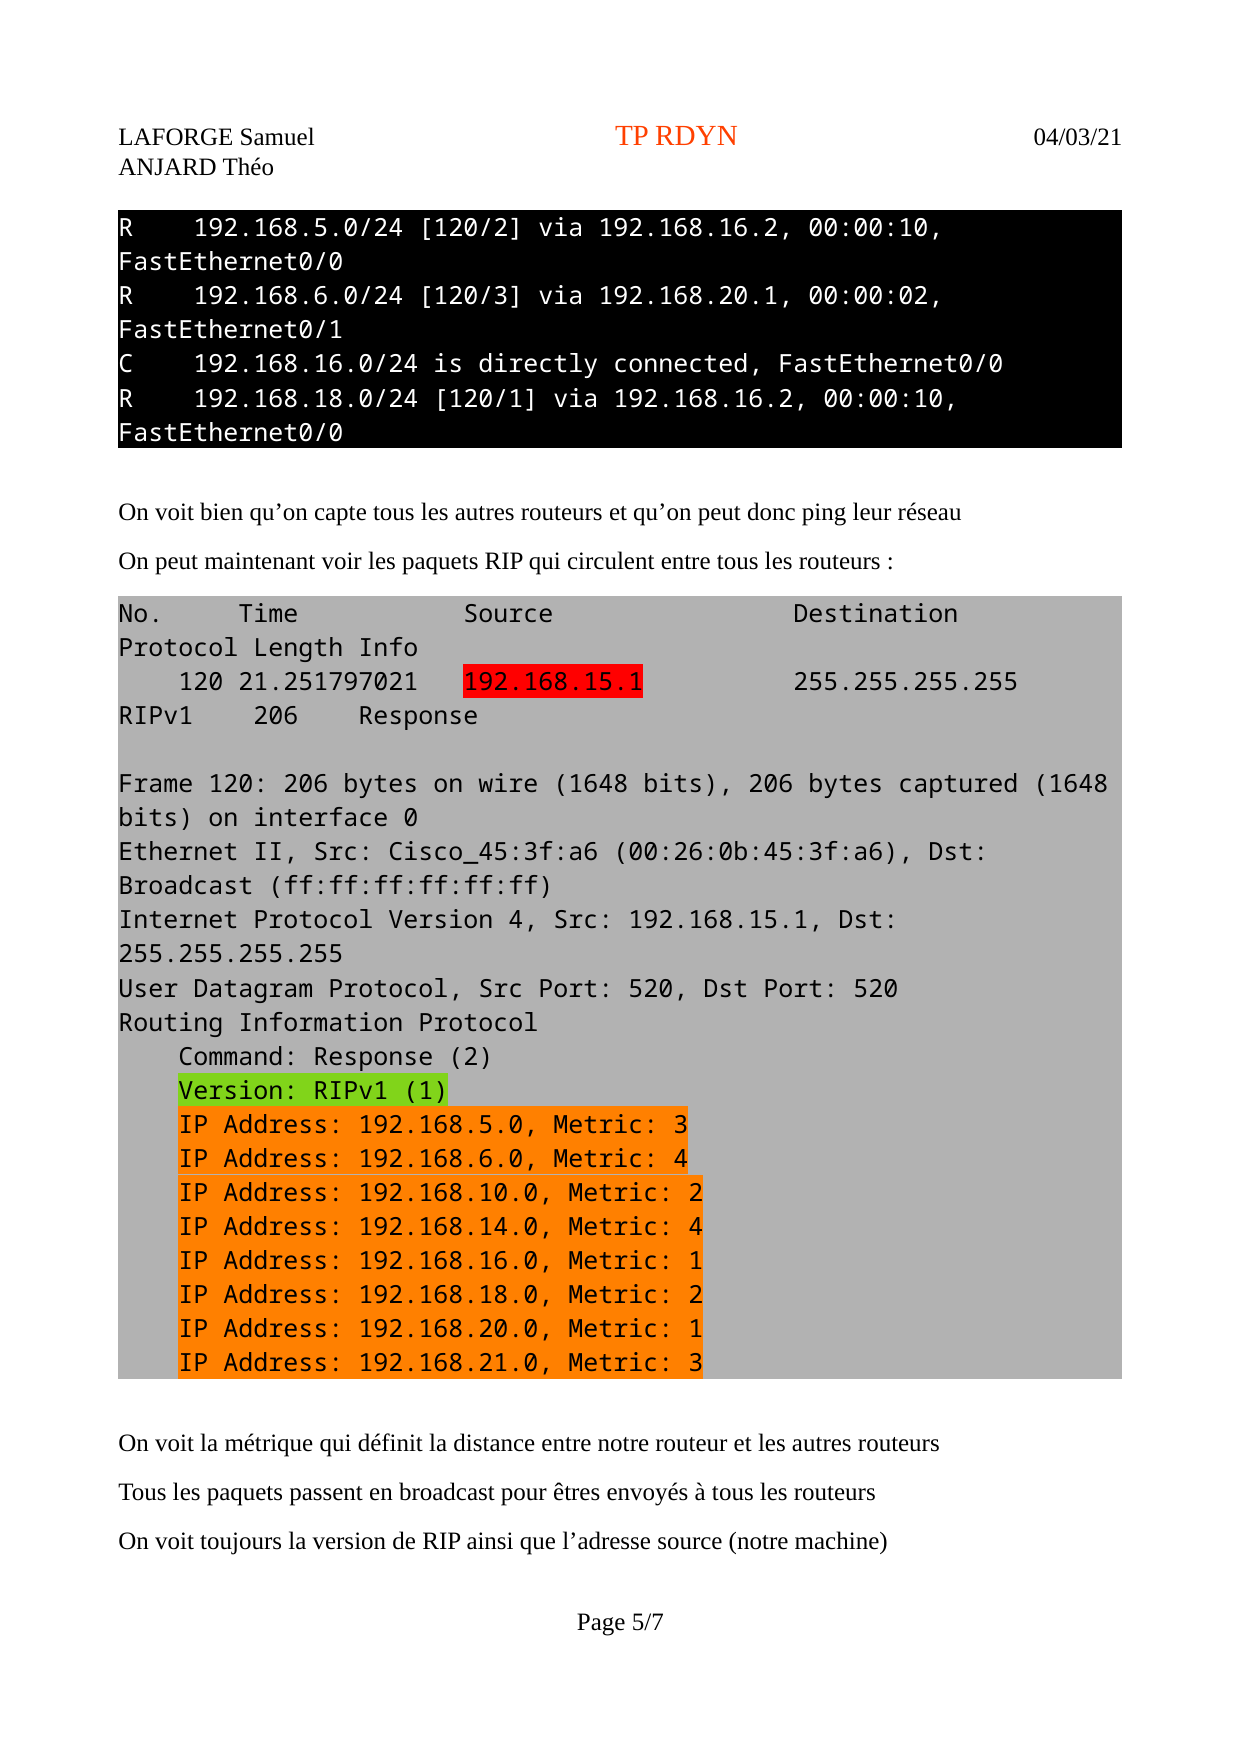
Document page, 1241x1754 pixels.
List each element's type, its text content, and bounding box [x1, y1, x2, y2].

text IP Address: 192.168.6.0, Metric: 4 [118, 1141, 1122, 1174]
text IP Address: 192.168.14.0, Metric: 4 [118, 1209, 1122, 1243]
text Internet Protocol Version 4, Src: 192.168.15.1, Dst: 255.255.255.255 [118, 902, 1122, 970]
text IP Address: 192.168.16.0, Metric: 1 [118, 1243, 1122, 1277]
text IP Address: 192.168.10.0, Metric: 2 [118, 1174, 1122, 1209]
text IP Address: 192.168.5.0, Metric: 3 [118, 1106, 1122, 1141]
text Ethernet II, Src: Cisco_45:3f:a6 (00:26:0b:45:3f:a6), Dst: Broadcast (ff:ff:ff:ff:ff:ff) [118, 834, 1122, 902]
text IP Address: 192.168.18.0, Metric: 2 [118, 1277, 1122, 1311]
text R 192.168.18.0/24 [120/1] via 192.168.16.2, 00:00:10, FastEthernet0/0 [118, 380, 1122, 448]
text IP Address: 192.168.21.0, Metric: 3 [118, 1345, 1122, 1379]
text Command: Response (2) [118, 1038, 1122, 1072]
text R 192.168.6.0/24 [120/3] via 192.168.20.1, 00:00:02, FastEthernet0/1 [118, 278, 1122, 346]
text 120 21.251797021 192.168.15.1 255.255.255.255 RIPv1 206 Response [118, 664, 1122, 732]
text On peut maintenant voir les paquets RIP qui circulent entre tous les routeurs : [118, 546, 1122, 575]
text Version: RIPv1 (1) [118, 1072, 1122, 1106]
text R 192.168.5.0/24 [120/2] via 192.168.16.2, 00:00:10, FastEthernet0/0 [118, 210, 1122, 278]
text Frame 120: 206 bytes on wire (1648 bits), 206 bytes captured (1648 bits) on interface 0 [118, 766, 1122, 834]
text Routing Information Protocol [118, 1004, 1122, 1038]
text Tous les paquets passent en broadcast pour êtres envoyés à tous les routeurs [118, 1477, 1122, 1506]
text User Datagram Protocol, Src Port: 520, Dst Port: 520 [118, 970, 1122, 1004]
text No. Time Source Destination Protocol Length Info [118, 596, 1122, 664]
text On voit toujours la version de RIP ainsi que l’adresse source (notre machine) [118, 1526, 1122, 1555]
text On voit la métrique qui définit la distance entre notre routeur et les autres routeurs [118, 1428, 1122, 1457]
text IP Address: 192.168.20.0, Metric: 1 [118, 1311, 1122, 1345]
text On voit bien qu’on capte tous les autres routeurs et qu’on peut donc ping leur réseau [118, 497, 1122, 526]
text C 192.168.16.0/24 is directly connected, FastEthernet0/0 [118, 346, 1122, 380]
